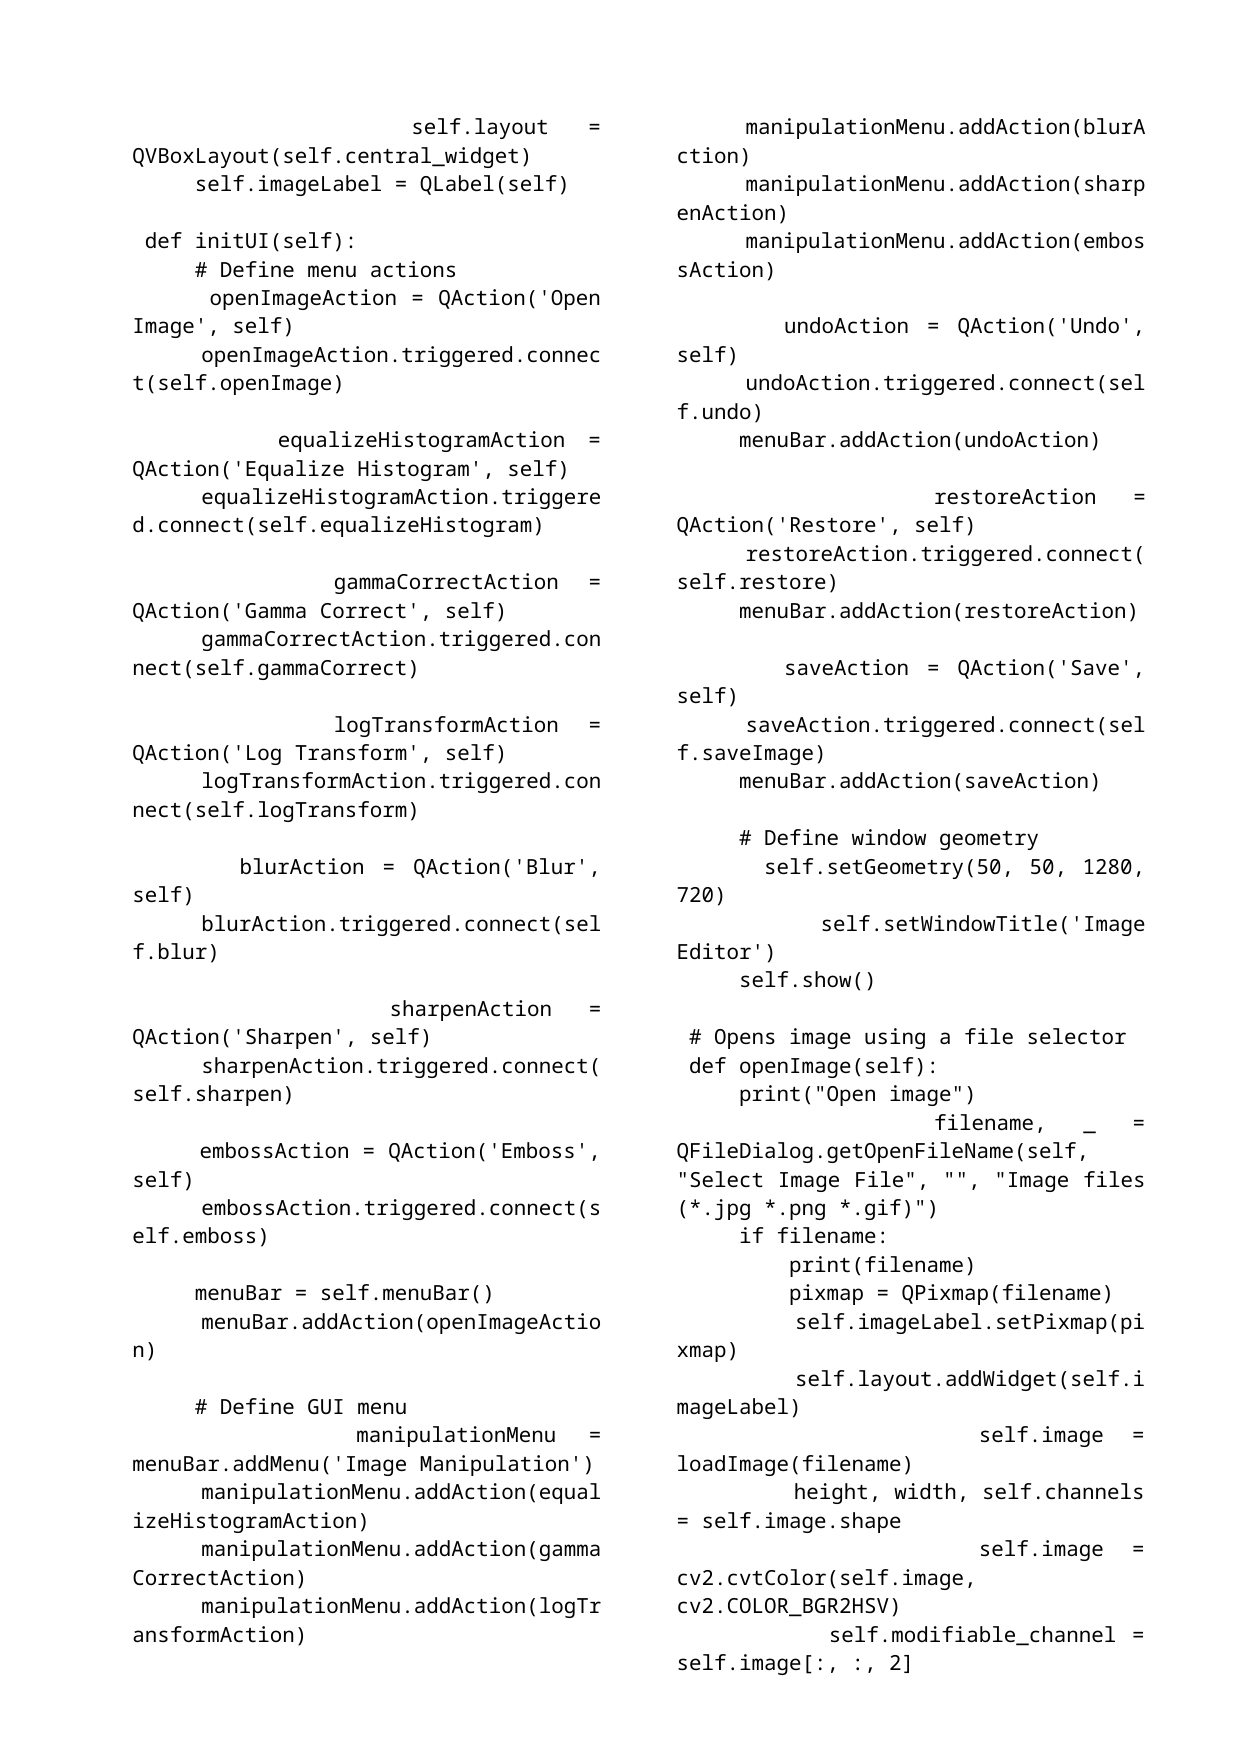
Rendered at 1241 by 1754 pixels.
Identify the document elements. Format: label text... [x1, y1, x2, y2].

text embossAction.triggered.connect(self.emboss) [94, 1193, 601, 1250]
text menuBar = self.menuBar() [94, 1278, 601, 1307]
text manipulationMenu.addAction(gammaCorrectAction) [94, 1534, 601, 1591]
text def openImage(self): [639, 1051, 1146, 1079]
text equalizeHistogramAction = QAction('Equalize Histogram', self) [94, 425, 601, 482]
text self.setWindowTitle('Image Editor') [639, 909, 1146, 966]
text self.imageLabel = QLabel(self) [94, 169, 601, 198]
text gammaCorrectAction = QAction('Gamma Correct', self) [94, 567, 601, 624]
text # Define GUI menu [94, 1392, 601, 1421]
text menuBar.addAction(saveAction) [639, 767, 1146, 795]
text menuBar.addAction(undoAction) [639, 425, 1146, 454]
text self.setGeometry(50, 50, 1280, 720) [639, 852, 1146, 909]
text height, width, self.channels = self.image.shape [639, 1477, 1146, 1534]
text manipulationMenu.addAction(equalizeHistogramAction) [94, 1477, 601, 1534]
text sharpenAction.triggered.connect(self.sharpen) [94, 1051, 601, 1108]
text def initUI(self): [94, 226, 601, 255]
text self.layout.addWidget(self.imageLabel) [639, 1364, 1146, 1421]
text self.modifiable_channel = self.image[:, :, 2] [639, 1620, 1146, 1677]
text menuBar.addAction(restoreAction) [639, 596, 1146, 624]
text blurAction.triggered.connect(self.blur) [94, 909, 601, 966]
text self.image = cv2.cvtColor(self.image, cv2.COLOR_BGR2HSV) [639, 1534, 1146, 1620]
text embossAction = QAction('Emboss', self) [94, 1136, 601, 1193]
text gammaCorrectAction.triggered.connect(self.gammaCorrect) [94, 624, 601, 681]
text print(filename) [639, 1250, 1146, 1278]
text # Define window geometry [639, 823, 1146, 852]
text self.imageLabel.setPixmap(pixmap) [639, 1307, 1146, 1364]
text manipulationMenu.addAction(blurAction) [639, 112, 1146, 169]
text self.image = loadImage(filename) [639, 1421, 1146, 1477]
text restoreAction.triggered.connect(self.restore) [639, 539, 1146, 596]
text manipulationMenu.addAction(logTransformAction) [94, 1591, 601, 1648]
text undoAction = QAction('Undo', self) [639, 312, 1146, 368]
text manipulationMenu.addAction(embossAction) [639, 226, 1146, 283]
text pixmap = QPixmap(filename) [639, 1278, 1146, 1307]
text self.layout = QVBoxLayout(self.central_widget) [94, 112, 601, 169]
text logTransformAction = QAction('Log Transform', self) [94, 710, 601, 767]
text sharpenAction = QAction('Sharpen', self) [94, 994, 601, 1051]
text openImageAction = QAction('Open Image', self) [94, 283, 601, 340]
text openImageAction.triggered.connect(self.openImage) [94, 340, 601, 397]
text print("Open image") [639, 1079, 1146, 1108]
text saveAction = QAction('Save', self) [639, 653, 1146, 710]
text restoreAction = QAction('Restore', self) [639, 482, 1146, 539]
text undoAction.triggered.connect(self.undo) [639, 368, 1146, 425]
text manipulationMenu.addAction(sharpenAction) [639, 169, 1146, 226]
text # Define menu actions [94, 255, 601, 283]
text logTransformAction.triggered.connect(self.logTransform) [94, 767, 601, 823]
text blurAction = QAction('Blur', self) [94, 852, 601, 909]
text filename, _ = QFileDialog.getOpenFileName(self, "Select Image File", "", "Image files (*.jpg *.png *.gif)") [639, 1108, 1146, 1222]
text equalizeHistogramAction.triggered.connect(self.equalizeHistogram) [94, 482, 601, 539]
text manipulationMenu = menuBar.addMenu('Image Manipulation') [94, 1421, 601, 1477]
text menuBar.addAction(openImageAction) [94, 1307, 601, 1364]
text # Opens image using a file selector [639, 1022, 1146, 1051]
text if filename: [639, 1222, 1146, 1250]
text self.show() [639, 966, 1146, 994]
text saveAction.triggered.connect(self.saveImage) [639, 710, 1146, 767]
